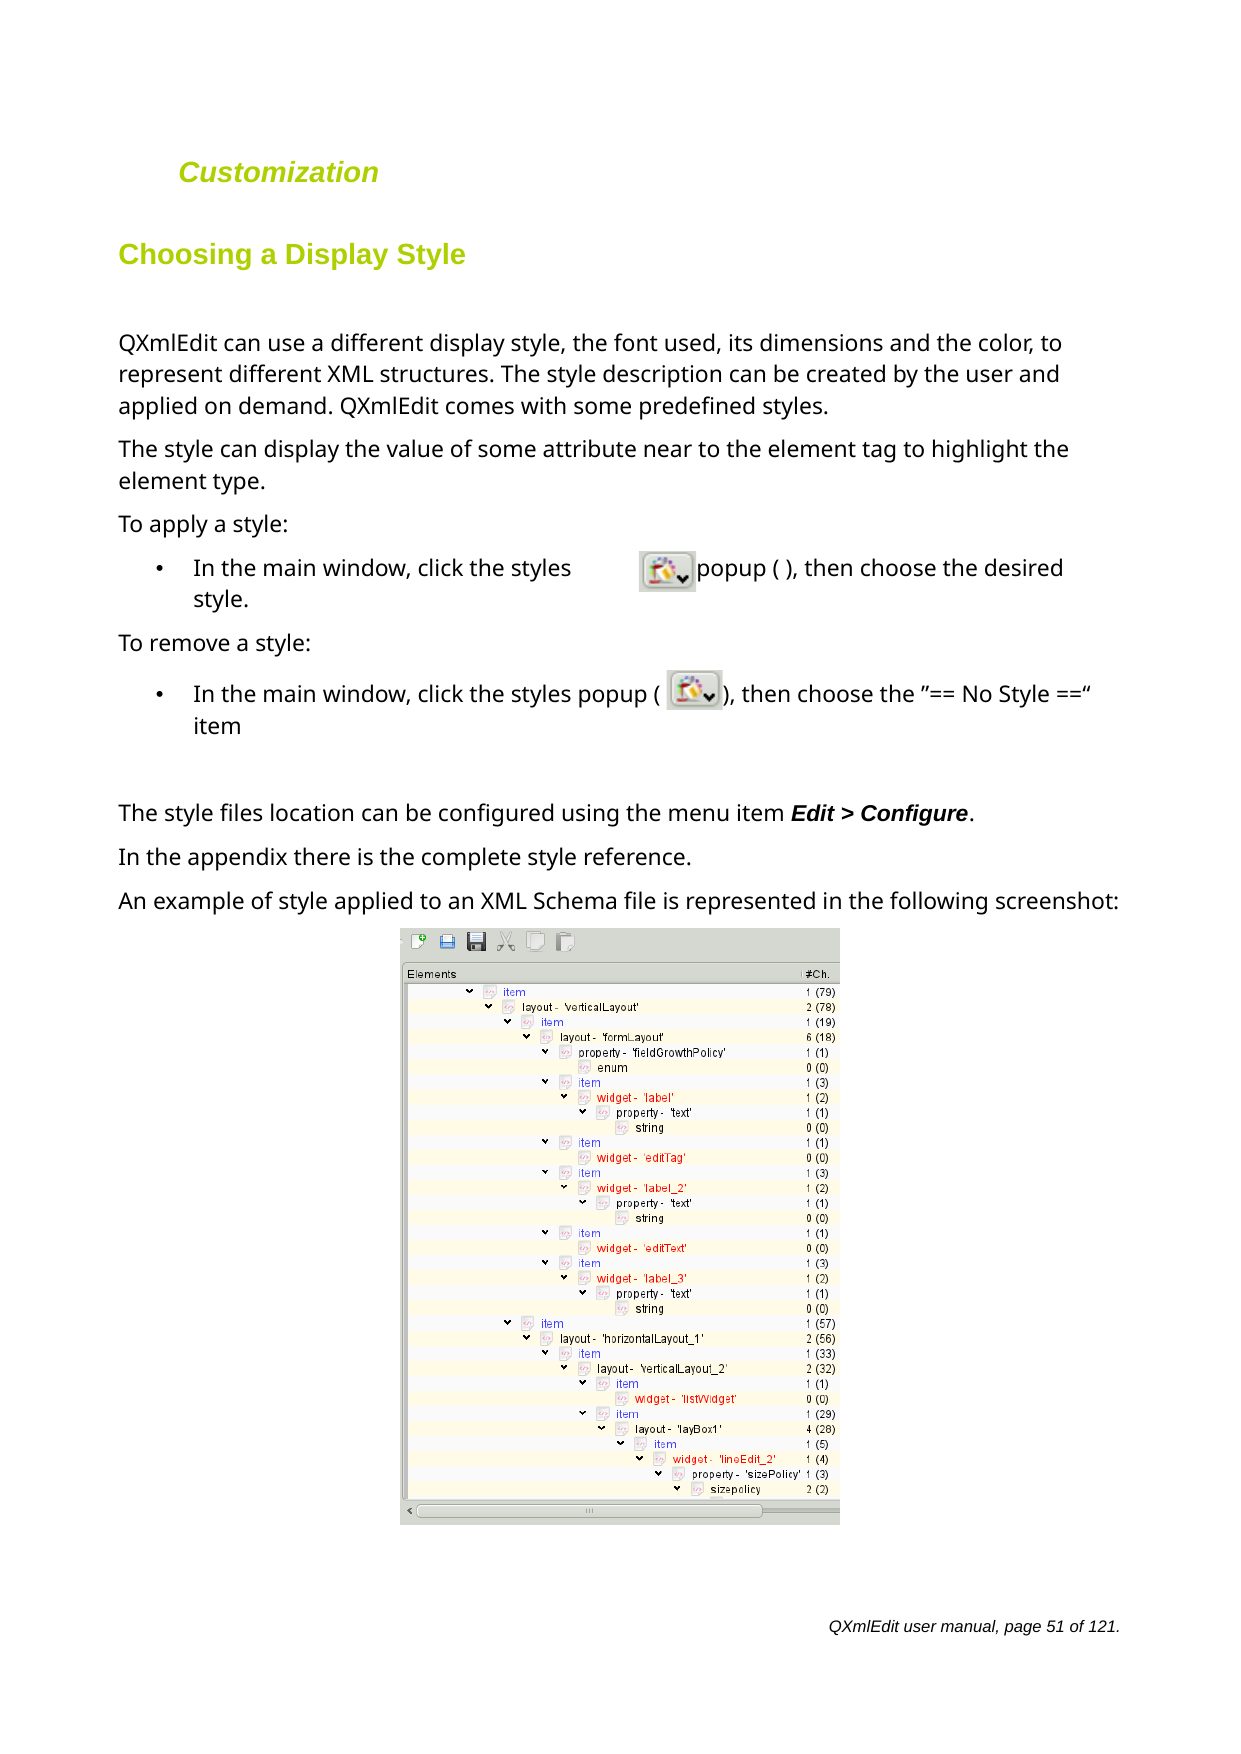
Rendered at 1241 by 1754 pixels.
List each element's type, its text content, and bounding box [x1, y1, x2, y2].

text The style files location can be configured using the menu item Edit > Configure. [118, 797, 1122, 828]
list In the main window, click the styles popup ( ), then choose the ”== No Style ==“ item [156, 671, 1122, 741]
picture [666, 670, 723, 710]
list In the main window, click the styles popup ( ), then choose the desired style. [156, 552, 1122, 614]
text An example of style applied to an XML Schema file is represented in the following screenshot: [118, 884, 1122, 916]
picture [638, 551, 697, 592]
text The style can display the value of some attribute near to the element tag to highlight the element type. [118, 433, 1122, 496]
text To apply a style: [118, 508, 1122, 539]
picture [400, 928, 840, 1525]
text QXmlEdit can use a different display style, the font used, its dimensions and the color, to represent different XML structures. The style description can be created by the user and applied on demand. QXmlEdit comes with some predefined styles. [118, 327, 1122, 421]
subtitle Customization [118, 155, 1122, 188]
subtitle Choosing a Display Style [118, 237, 1122, 271]
text To remove a style: [118, 627, 1122, 658]
text In the appendix there is the complete style reference. [118, 841, 1122, 872]
